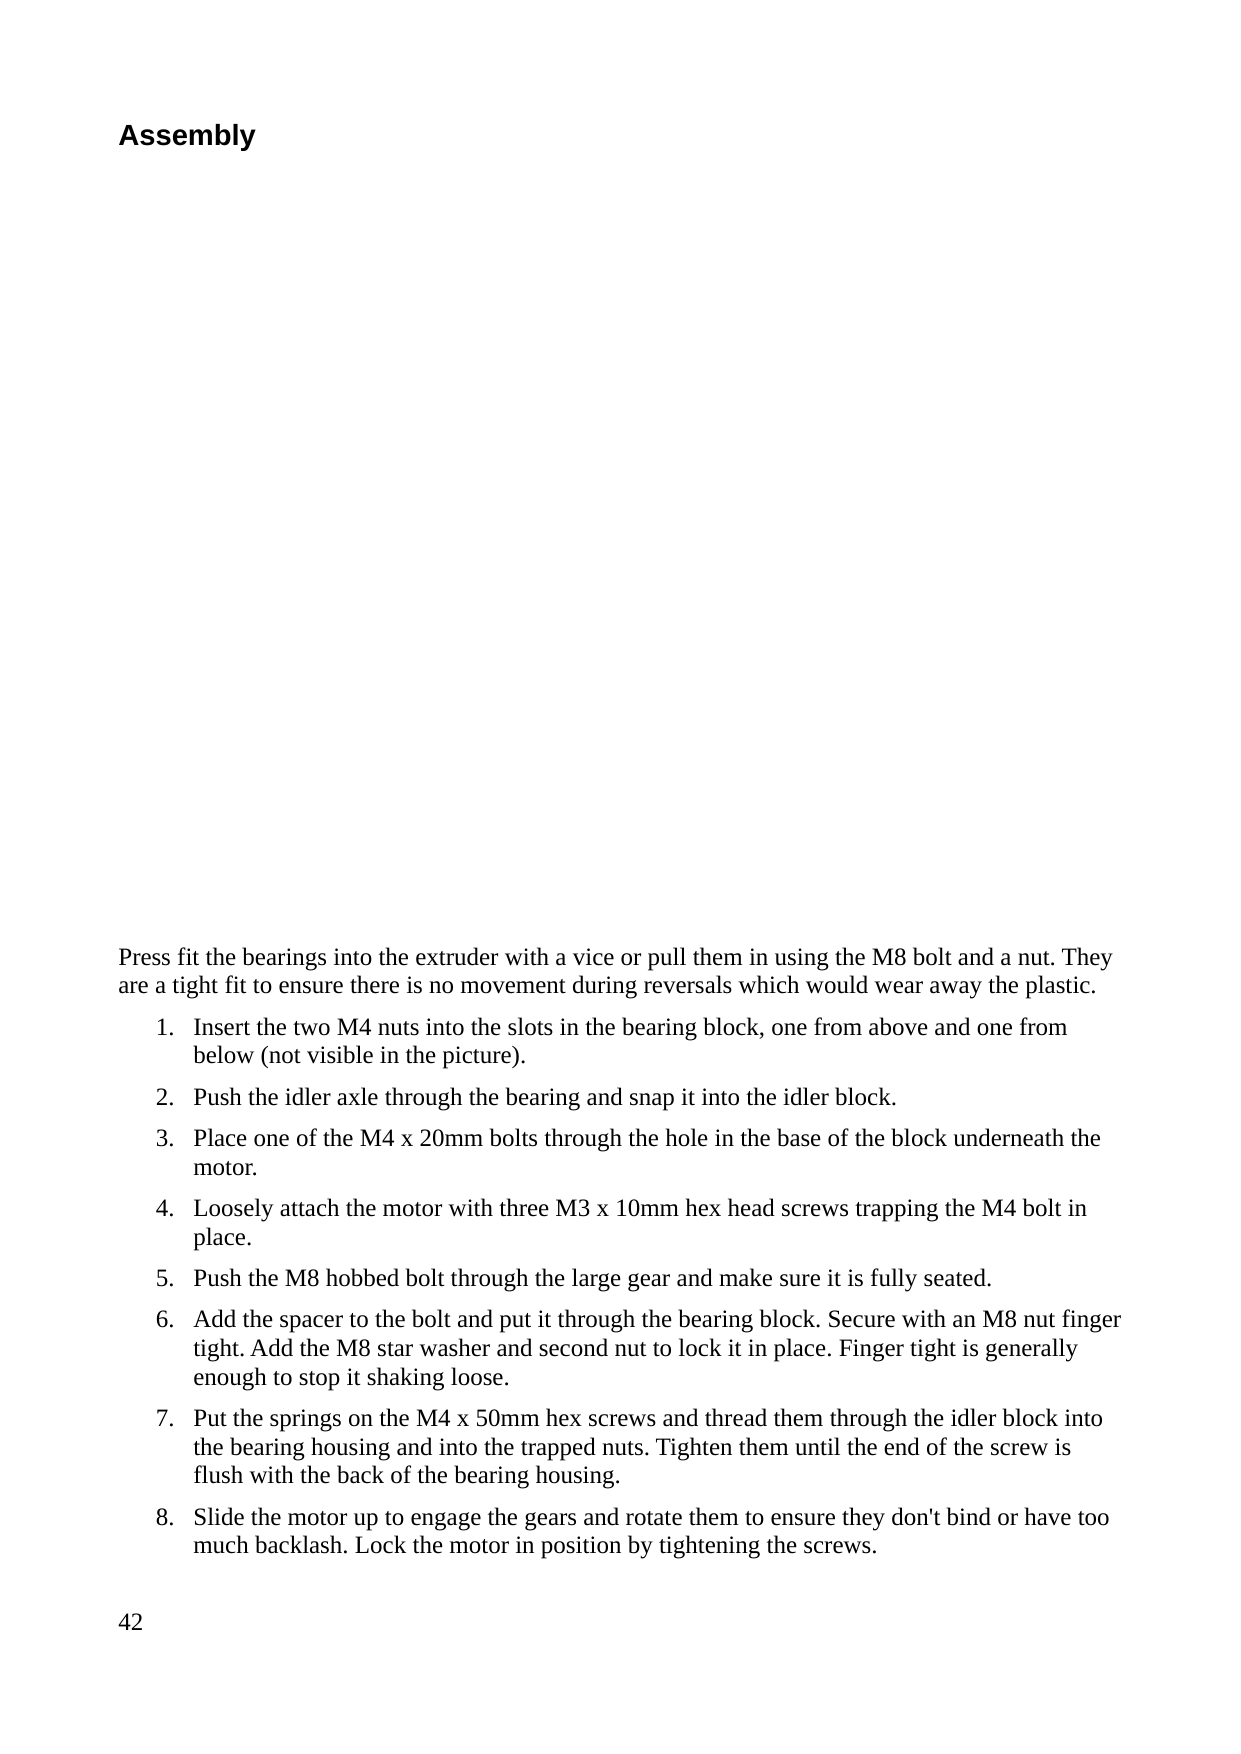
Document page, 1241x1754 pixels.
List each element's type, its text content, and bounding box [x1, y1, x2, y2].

list Add the spacer to the bolt and put it through the bearing block. Secure with an M8 nut finger tight. Add the M8 star washer and second nut to lock it in place. Finger tight is generally enough to stop it shaking loose. [156, 1304, 1122, 1391]
list Push the M8 hobbed bolt through the large gear and make sure it is fully seated. [156, 1263, 1122, 1292]
subtitle Assembly [118, 118, 1122, 152]
text Press fit the bearings into the extruder with a vice or pull them in using the M8 bolt and a nut. They are a tight fit to ensure there is no movement during reversals which would wear away the plastic. [118, 164, 1122, 999]
list Push the idler axle through the bearing and snap it into the idler block. [156, 1082, 1122, 1111]
list Loosely attach the motor with three M3 x 10mm hex head screws trapping the M4 bolt in place. [156, 1193, 1122, 1251]
list Insert the two M4 nuts into the slots in the bearing block, one from above and one from below (not visible in the picture). [156, 1012, 1122, 1069]
list Put the springs on the M4 x 50mm hex screws and thread them through the idler block into the bearing housing and into the trapped nuts. Tighten them until the end of the screw is flush with the back of the bearing housing. [156, 1403, 1122, 1489]
list Place one of the M4 x 20mm bolts through the hole in the base of the block underneath the motor. [156, 1123, 1122, 1181]
list Slide the motor up to engage the gears and rotate them to ensure they don't bind or have too much backlash. Lock the motor in position by tightening the screws. [156, 1502, 1122, 1559]
